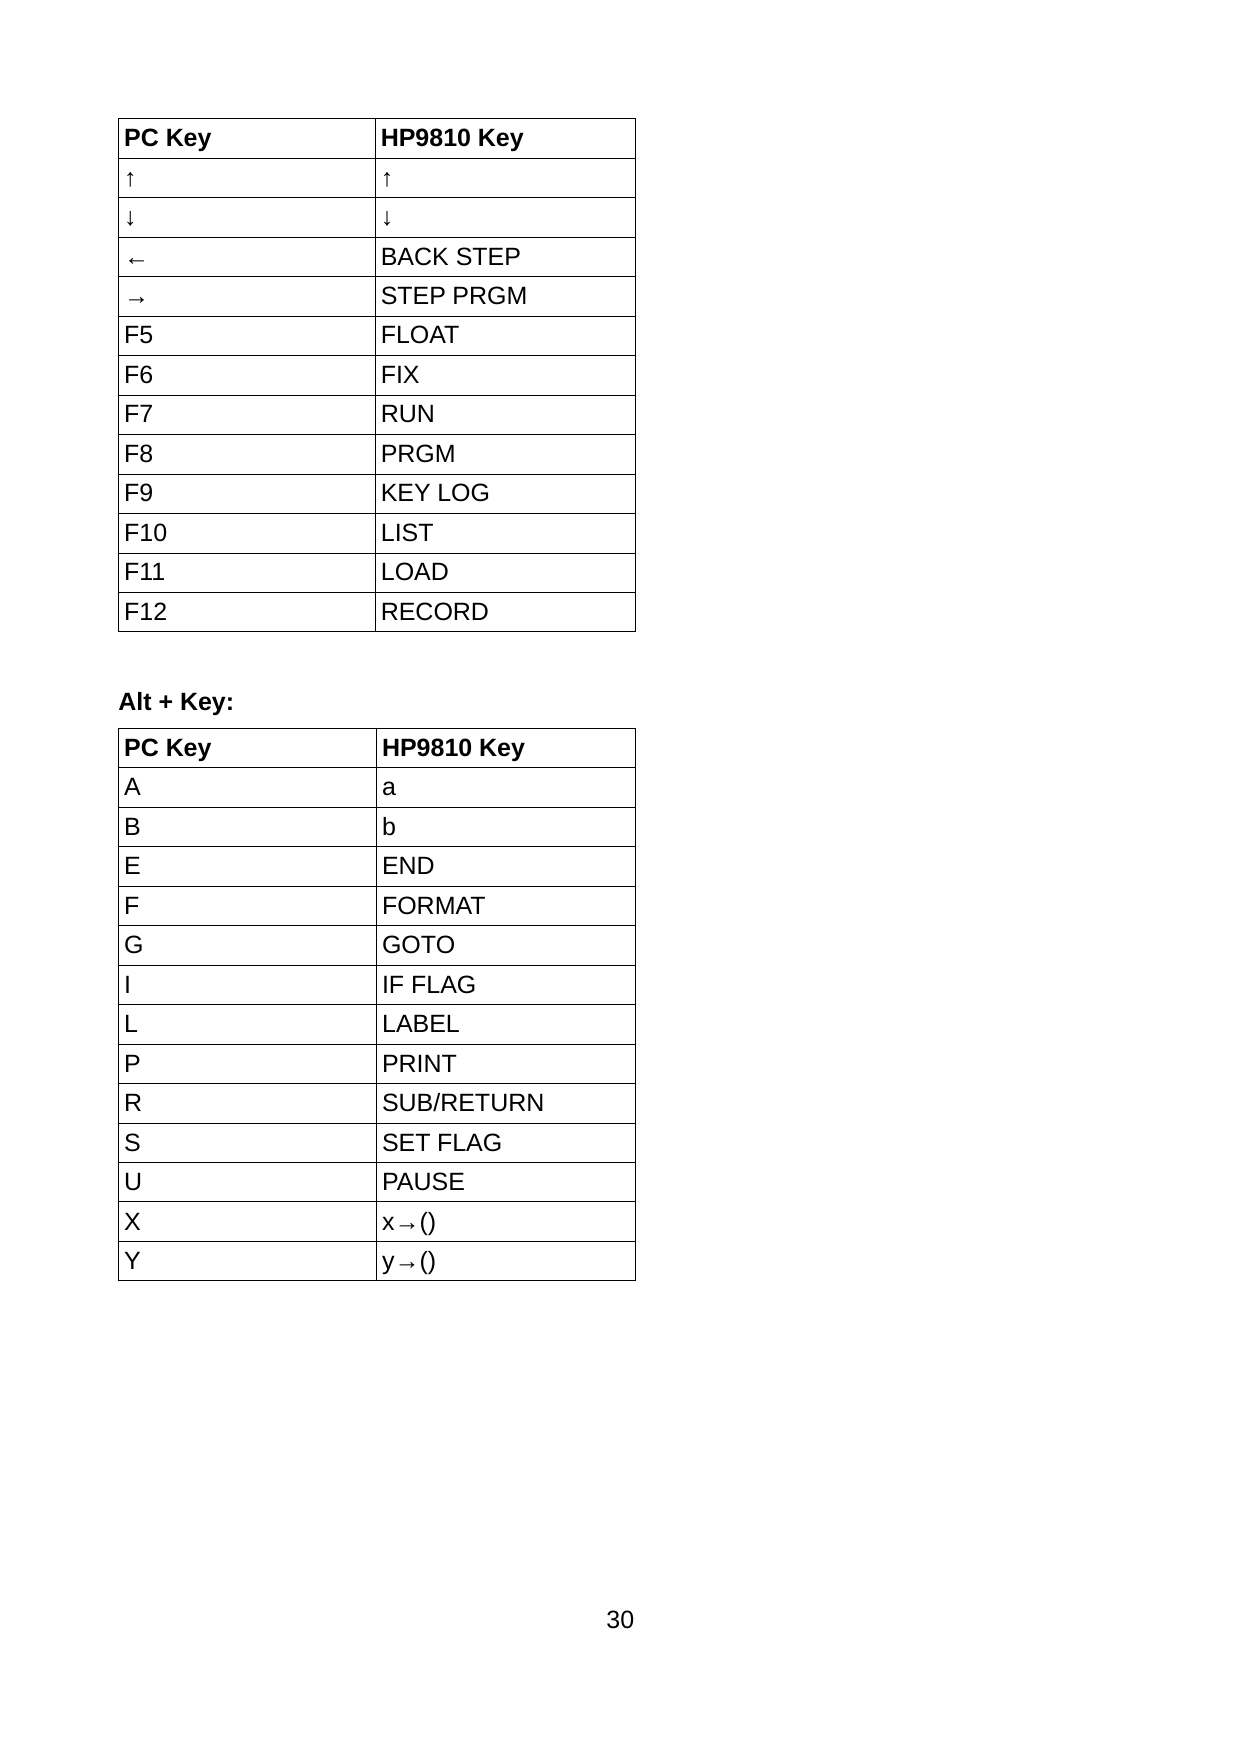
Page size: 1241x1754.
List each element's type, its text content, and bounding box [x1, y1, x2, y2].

table_cell F9 [119, 475, 375, 513]
table_cell PAUSE [377, 1163, 635, 1201]
table_cell LOAD [376, 554, 635, 592]
table_cell S [119, 1124, 376, 1162]
table_cell L [119, 1005, 376, 1043]
table_cell F6 [119, 356, 375, 394]
table_cell P [119, 1045, 376, 1083]
table_header PC Key [119, 729, 376, 767]
table_cell KEY LOG [376, 475, 635, 513]
table_cell R [119, 1084, 376, 1122]
table_cell X [119, 1202, 376, 1241]
table_cell U [119, 1163, 376, 1201]
table_cell F7 [119, 396, 375, 434]
table_cell SET FLAG [377, 1124, 635, 1162]
text Alt + Key: [118, 687, 1122, 715]
table_cell F11 [119, 554, 375, 592]
table_cell G [119, 926, 376, 964]
table_cell ← [119, 238, 375, 276]
table_header HP9810 Key [377, 729, 635, 767]
table_cell STEP PRGM [376, 277, 635, 316]
table_cell ↑ [376, 159, 635, 197]
table_cell FLOAT [376, 317, 635, 355]
table_cell PRGM [376, 435, 635, 473]
table_cell IF FLAG [377, 966, 635, 1004]
table_cell FORMAT [377, 887, 635, 925]
table_cell A [119, 768, 376, 807]
table_cell y→() [377, 1242, 635, 1280]
table_cell ↓ [376, 198, 635, 237]
table_cell F12 [119, 593, 375, 631]
table_cell ↓ [119, 198, 375, 237]
table_cell GOTO [377, 926, 635, 964]
table_cell END [377, 847, 635, 886]
table_cell BACK STEP [376, 238, 635, 276]
table_cell I [119, 966, 376, 1004]
table_cell → [119, 277, 375, 316]
table_cell F5 [119, 317, 375, 355]
table_cell PRINT [377, 1045, 635, 1083]
table_cell E [119, 847, 376, 886]
table_cell SUB/RETURN [377, 1084, 635, 1122]
table_cell F [119, 887, 376, 925]
table_cell LABEL [377, 1005, 635, 1043]
table_cell ↑ [119, 159, 375, 197]
table_cell RUN [376, 396, 635, 434]
table_cell F10 [119, 514, 375, 552]
table_cell b [377, 808, 635, 846]
table_cell LIST [376, 514, 635, 552]
table_cell a [377, 768, 635, 807]
table_cell x→() [377, 1202, 635, 1241]
table_header PC Key [119, 119, 375, 158]
table_cell F8 [119, 435, 375, 473]
table_header HP9810 Key [376, 119, 635, 158]
table_cell B [119, 808, 376, 846]
table_cell RECORD [376, 593, 635, 631]
table_cell FIX [376, 356, 635, 394]
table_cell Y [119, 1242, 376, 1280]
